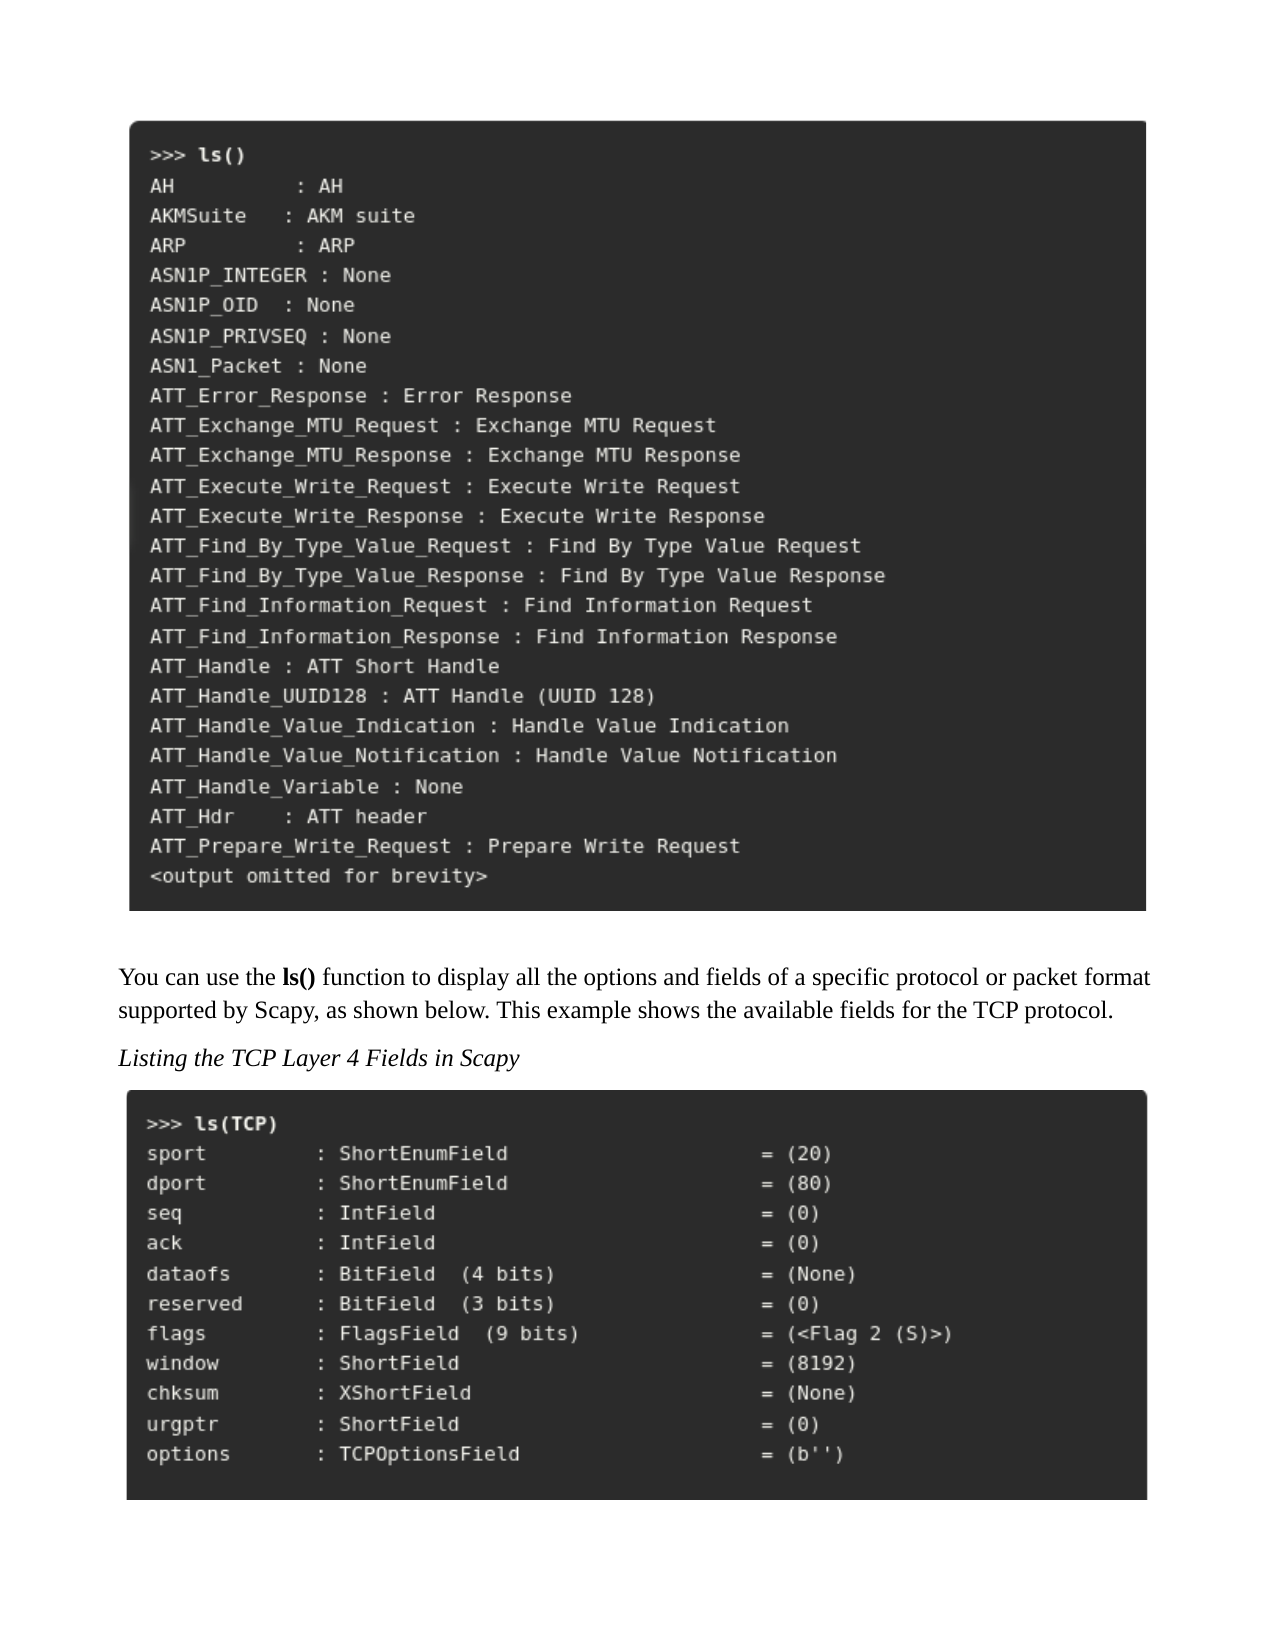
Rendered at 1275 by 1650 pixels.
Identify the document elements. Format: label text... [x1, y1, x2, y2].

picture [128, 118, 1147, 911]
picture [126, 1090, 1149, 1500]
text Listing the TCP Layer 4 Fields in Scapy [118, 1043, 1157, 1072]
text You can use the ls() function to display all the options and fields of a specific protocol or packet format supported by Scapy, as shown below. This example shows the available fields for the TCP protocol. [118, 962, 1157, 1024]
